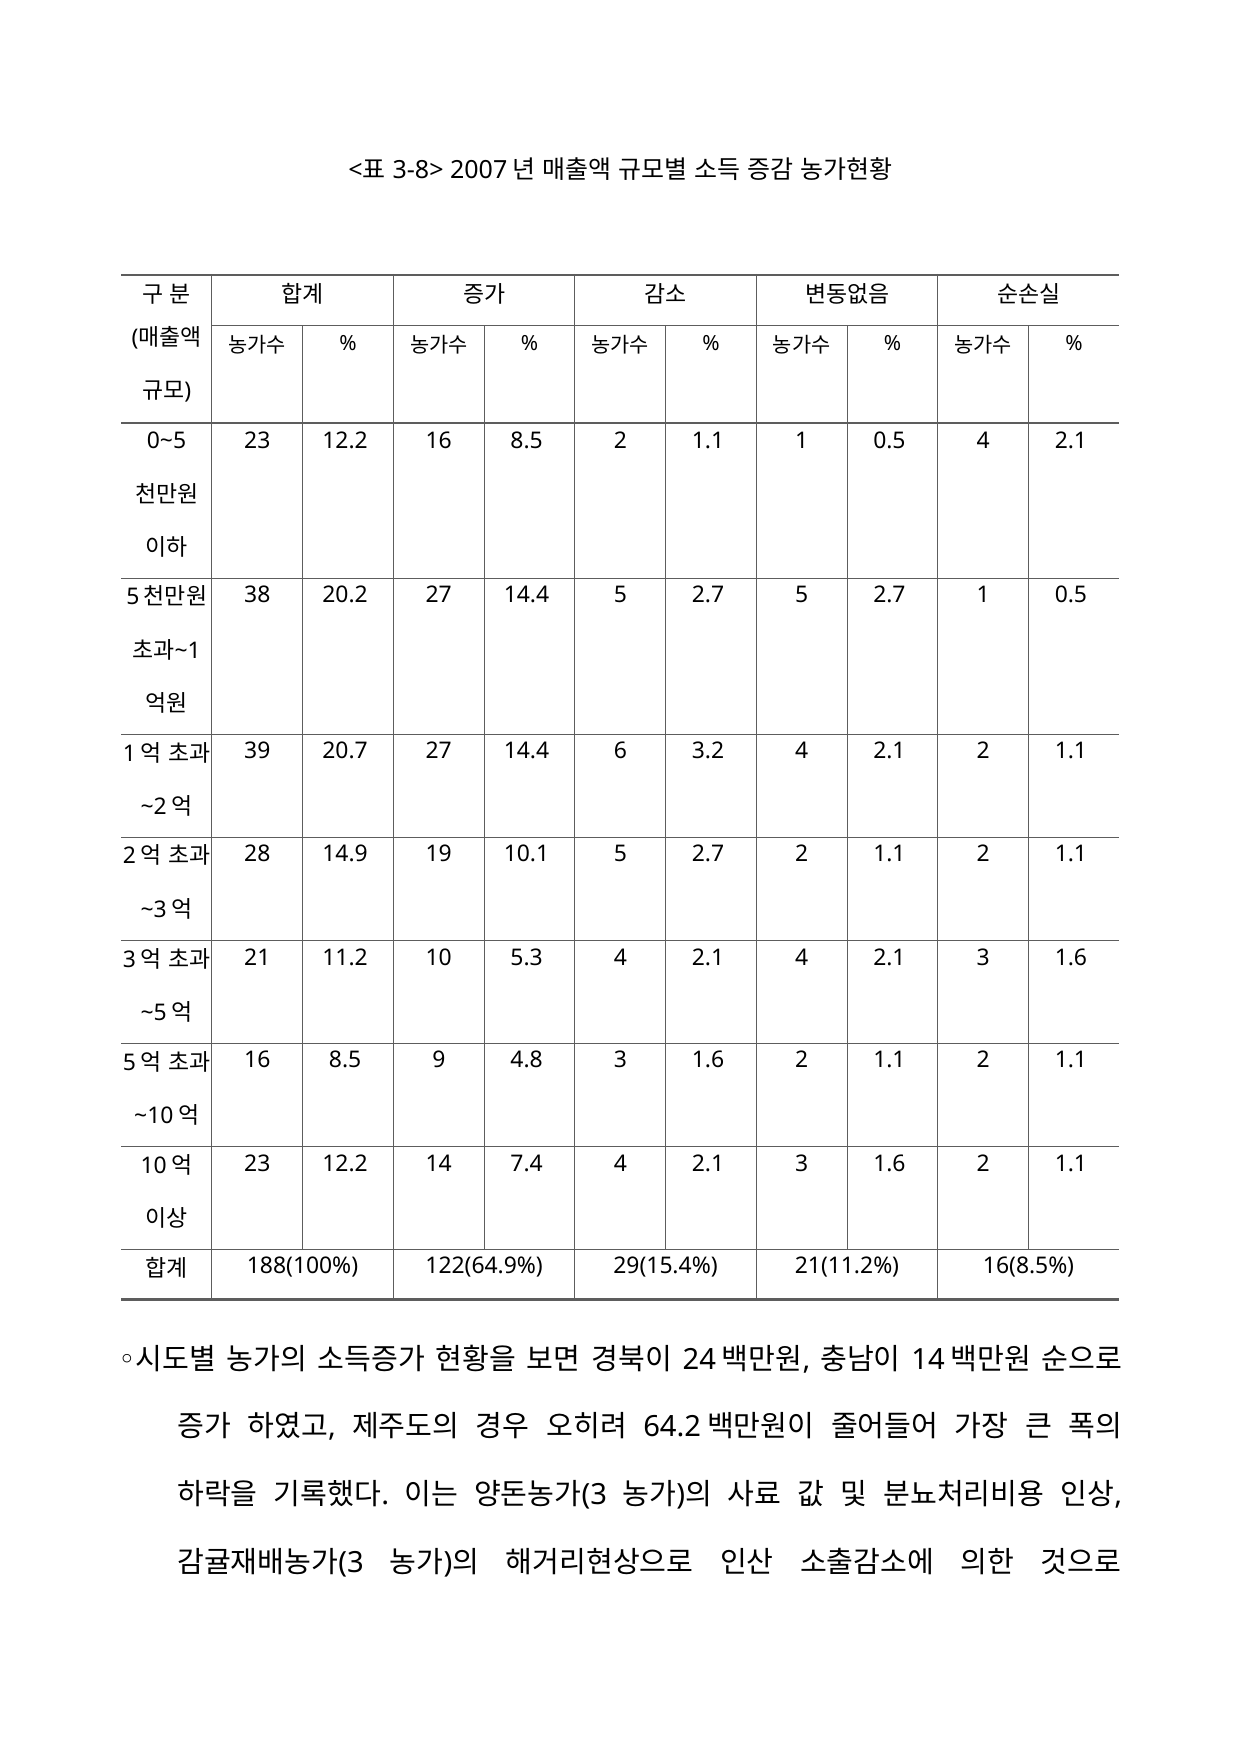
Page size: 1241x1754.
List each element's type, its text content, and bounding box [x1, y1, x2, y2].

table_cell 11.2 [303, 941, 393, 1043]
table_cell 0.5 [848, 424, 937, 577]
table_cell 27 [394, 735, 484, 837]
table_cell 12.2 [303, 1147, 393, 1249]
table_cell 2.7 [666, 838, 756, 940]
table_cell 2.1 [848, 735, 937, 837]
table_cell 8.5 [303, 1044, 393, 1146]
table_cell 2.7 [848, 579, 937, 734]
table_cell 20.7 [303, 735, 393, 837]
table_cell 16 [394, 424, 484, 577]
table_cell 2 [757, 1044, 847, 1146]
table_cell 27 [394, 579, 484, 734]
table_cell 1.1 [1029, 838, 1119, 940]
table_cell 3 [757, 1147, 847, 1249]
table_cell 2 [938, 1044, 1028, 1146]
table_header 합계 [212, 276, 393, 325]
table_cell % [666, 326, 756, 421]
table_cell 16(8.5%) [938, 1250, 1119, 1298]
table_cell 9 [394, 1044, 484, 1146]
table_cell 19 [394, 838, 484, 940]
table_cell % [303, 326, 393, 421]
table_cell 2.1 [666, 1147, 756, 1249]
table_cell 1.6 [1029, 941, 1119, 1043]
table_header 증가 [394, 276, 574, 325]
table_cell 2 [938, 1147, 1028, 1249]
table_cell 농가수 [757, 326, 847, 421]
table_cell 4 [757, 941, 847, 1043]
table_cell 2 [938, 838, 1028, 940]
table_cell 3 [575, 1044, 665, 1146]
table_cell 2 [938, 735, 1028, 837]
table_cell 14 [394, 1147, 484, 1249]
table_cell 8.5 [485, 424, 574, 577]
table_cell 5천만원 초과~1억원 [121, 579, 211, 734]
table_cell 14.4 [485, 735, 574, 837]
table_cell 1.1 [848, 838, 937, 940]
table_cell 12.2 [303, 424, 393, 577]
table_cell 1.1 [1029, 1044, 1119, 1146]
table_cell 농가수 [394, 326, 484, 421]
table_cell 6 [575, 735, 665, 837]
table_cell 21(11.2%) [757, 1250, 937, 1298]
table_cell 2.1 [848, 941, 937, 1043]
text ◦시도별 농가의 소득증가 현황을 보면 경북이 24백만원, 충남이 14백만원 순으로 증가 하였고, 제주도의 경우 오히려 64.2백만원이 줄어들어 가장 큰 폭의 하락을 기록했다. 이는 양돈농가(3 농가)의 사료 값 및 분뇨처리비용 인상, 감귤재배농가(3 농가)의 해거리현상으로 인산 소출감소에 의한 것으로 [118, 1335, 1122, 1581]
table_cell 1.6 [666, 1044, 756, 1146]
text <표 3-8> 2007년 매출액 규모별 소득 증감 농가현황 [118, 149, 1122, 186]
table_cell 188(100%) [212, 1250, 393, 1298]
table_cell 3 [938, 941, 1028, 1043]
table_cell 4.8 [485, 1044, 574, 1146]
table_cell 2.1 [1029, 424, 1119, 577]
table_cell 10억 이상 [121, 1147, 211, 1249]
table_cell 10 [394, 941, 484, 1043]
table_cell 1억 초과~2억 [121, 735, 211, 837]
table_cell 2 [757, 838, 847, 940]
table_cell 23 [212, 424, 302, 577]
table_cell 16 [212, 1044, 302, 1146]
table_header 순손실 [938, 276, 1119, 325]
table_cell 5 [757, 579, 847, 734]
table_cell % [485, 326, 574, 421]
table_cell 10.1 [485, 838, 574, 940]
table_cell 2억 초과~3억 [121, 838, 211, 940]
table_cell 20.2 [303, 579, 393, 734]
table_cell 1.1 [1029, 735, 1119, 837]
table_cell 7.4 [485, 1147, 574, 1249]
table_cell 1.1 [848, 1044, 937, 1146]
table_cell 4 [575, 941, 665, 1043]
table_cell 1.1 [1029, 1147, 1119, 1249]
table_cell 4 [938, 424, 1028, 577]
table_cell 5 [575, 838, 665, 940]
table_cell 23 [212, 1147, 302, 1249]
table_cell % [1029, 326, 1119, 421]
table_cell 2.7 [666, 579, 756, 734]
table_header 변동없음 [757, 276, 937, 325]
table_header 감소 [575, 276, 756, 325]
table_cell 농가수 [212, 326, 302, 421]
table_cell 2 [575, 424, 665, 577]
table_cell 38 [212, 579, 302, 734]
table_cell 122(64.9%) [394, 1250, 574, 1298]
table_cell 농가수 [938, 326, 1028, 421]
table_cell 4 [575, 1147, 665, 1249]
table_cell 5억 초과~10억 [121, 1044, 211, 1146]
table_cell 1.6 [848, 1147, 937, 1249]
table_cell 29(15.4%) [575, 1250, 756, 1298]
table_cell 28 [212, 838, 302, 940]
table_cell 14.9 [303, 838, 393, 940]
table_cell 5 [575, 579, 665, 734]
table_cell 21 [212, 941, 302, 1043]
table_cell 4 [757, 735, 847, 837]
table_cell 39 [212, 735, 302, 837]
table_cell 3억 초과~5억 [121, 941, 211, 1043]
table_cell 3.2 [666, 735, 756, 837]
table_cell 1 [938, 579, 1028, 734]
table_cell % [848, 326, 937, 421]
table_header 구 분 (매출액 규모) [121, 276, 211, 421]
table_cell 0~5천만원 이하 [121, 424, 211, 577]
table_cell 1.1 [666, 424, 756, 577]
table_cell 14.4 [485, 579, 574, 734]
table_cell 5.3 [485, 941, 574, 1043]
table_cell 농가수 [575, 326, 665, 421]
table_cell 2.1 [666, 941, 756, 1043]
table_cell 0.5 [1029, 579, 1119, 734]
table_cell 1 [757, 424, 847, 577]
table_cell 합계 [121, 1250, 211, 1298]
